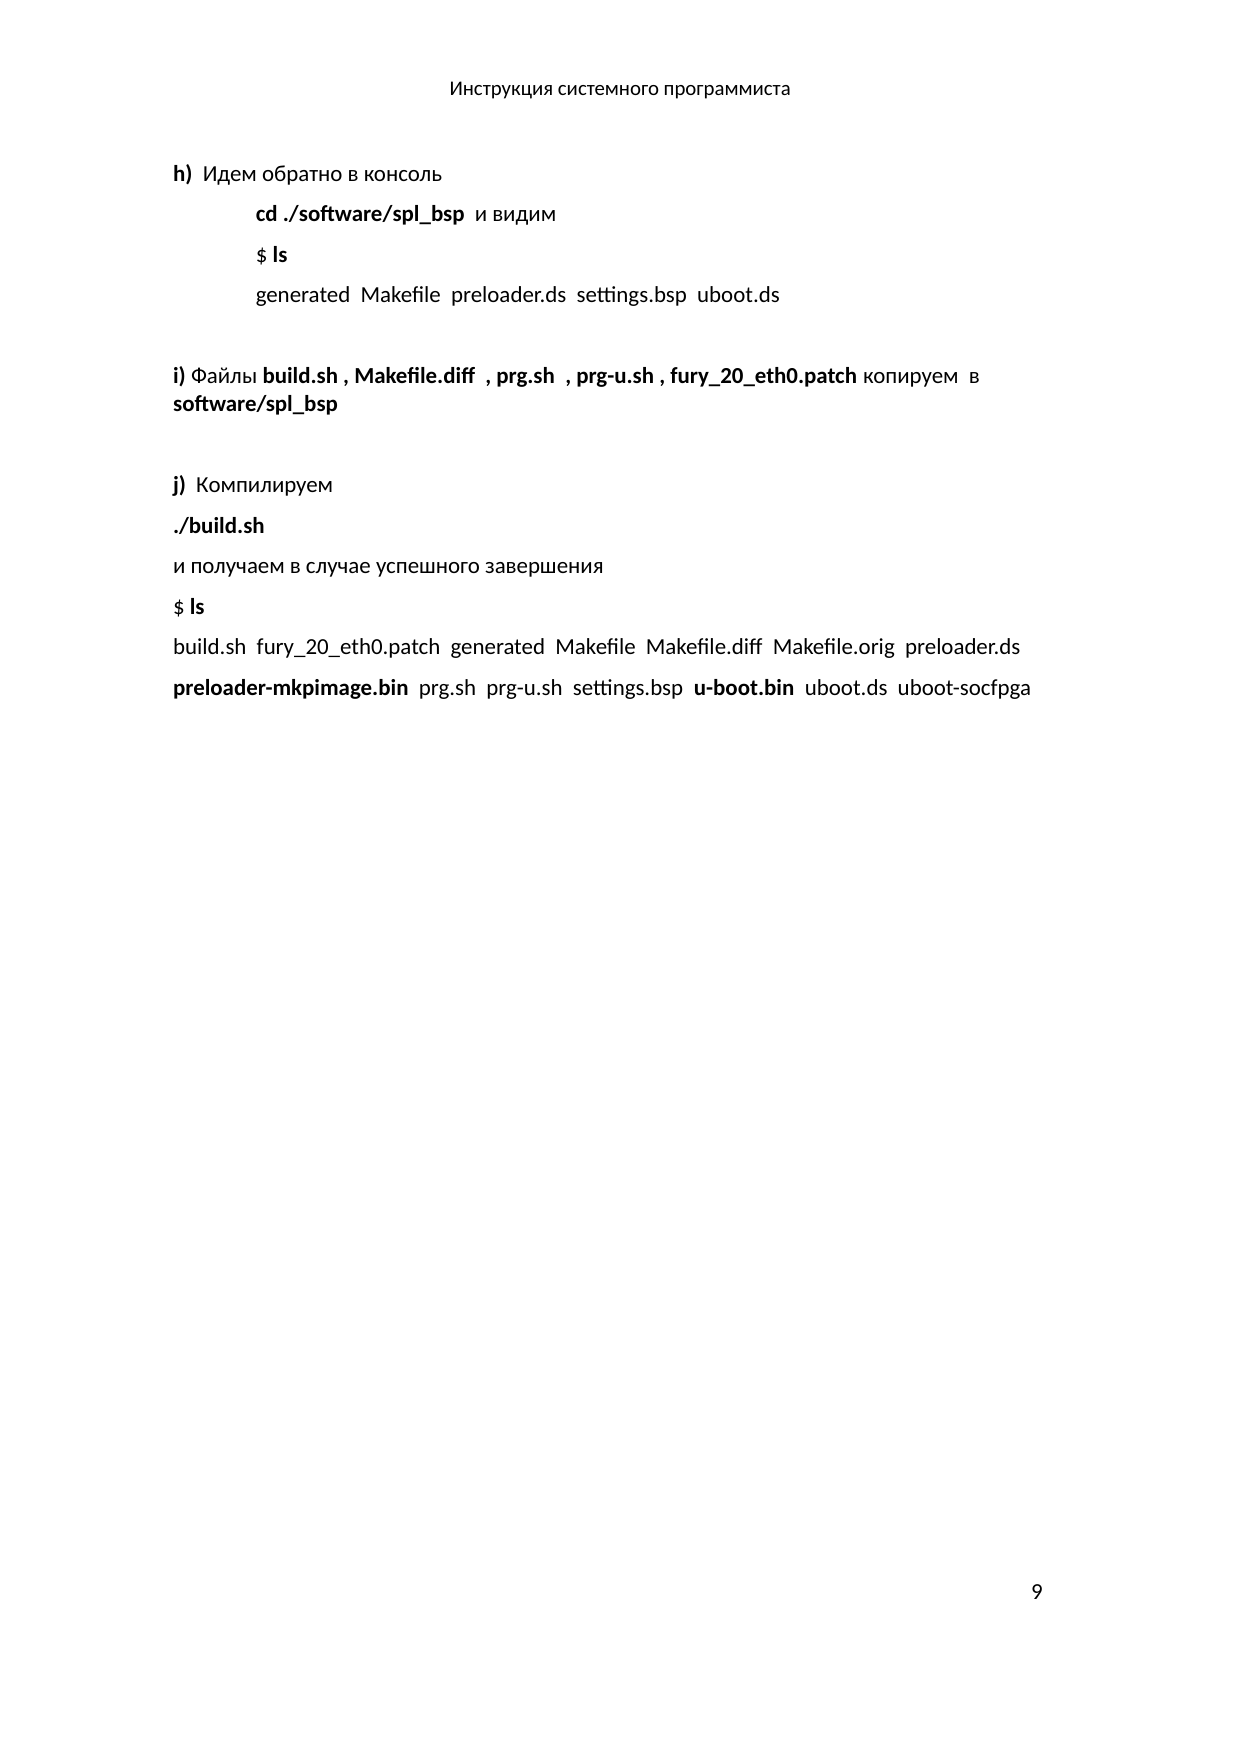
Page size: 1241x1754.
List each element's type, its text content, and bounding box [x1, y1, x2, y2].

text ./build.sh [173, 511, 1122, 539]
text сd ./software/spl_bsp и видим [256, 199, 1122, 227]
text preloader-mkpimage.bin prg.sh prg-u.sh settings.bsp u-boot.bin uboot.ds uboot-socfpga [173, 673, 1122, 701]
text j) Компилируем [173, 470, 1122, 498]
text и получаем в случае успешного завершения [173, 551, 1122, 579]
text h) Идем обратно в консоль [173, 159, 1122, 187]
text $ ls [256, 240, 1122, 268]
text generated Makefile preloader.ds settings.bsp uboot.ds [256, 280, 1122, 308]
text i) Файлы build.sh , Makefile.diff , prg.sh , prg-u.sh , fury_20_eth0.patch копируем в software/spl_bsp [173, 361, 1056, 417]
text build.sh fury_20_eth0.patch generated Makefile Makefile.diff Makefile.orig preloader.ds [173, 632, 1122, 660]
text $ ls [173, 592, 1122, 620]
